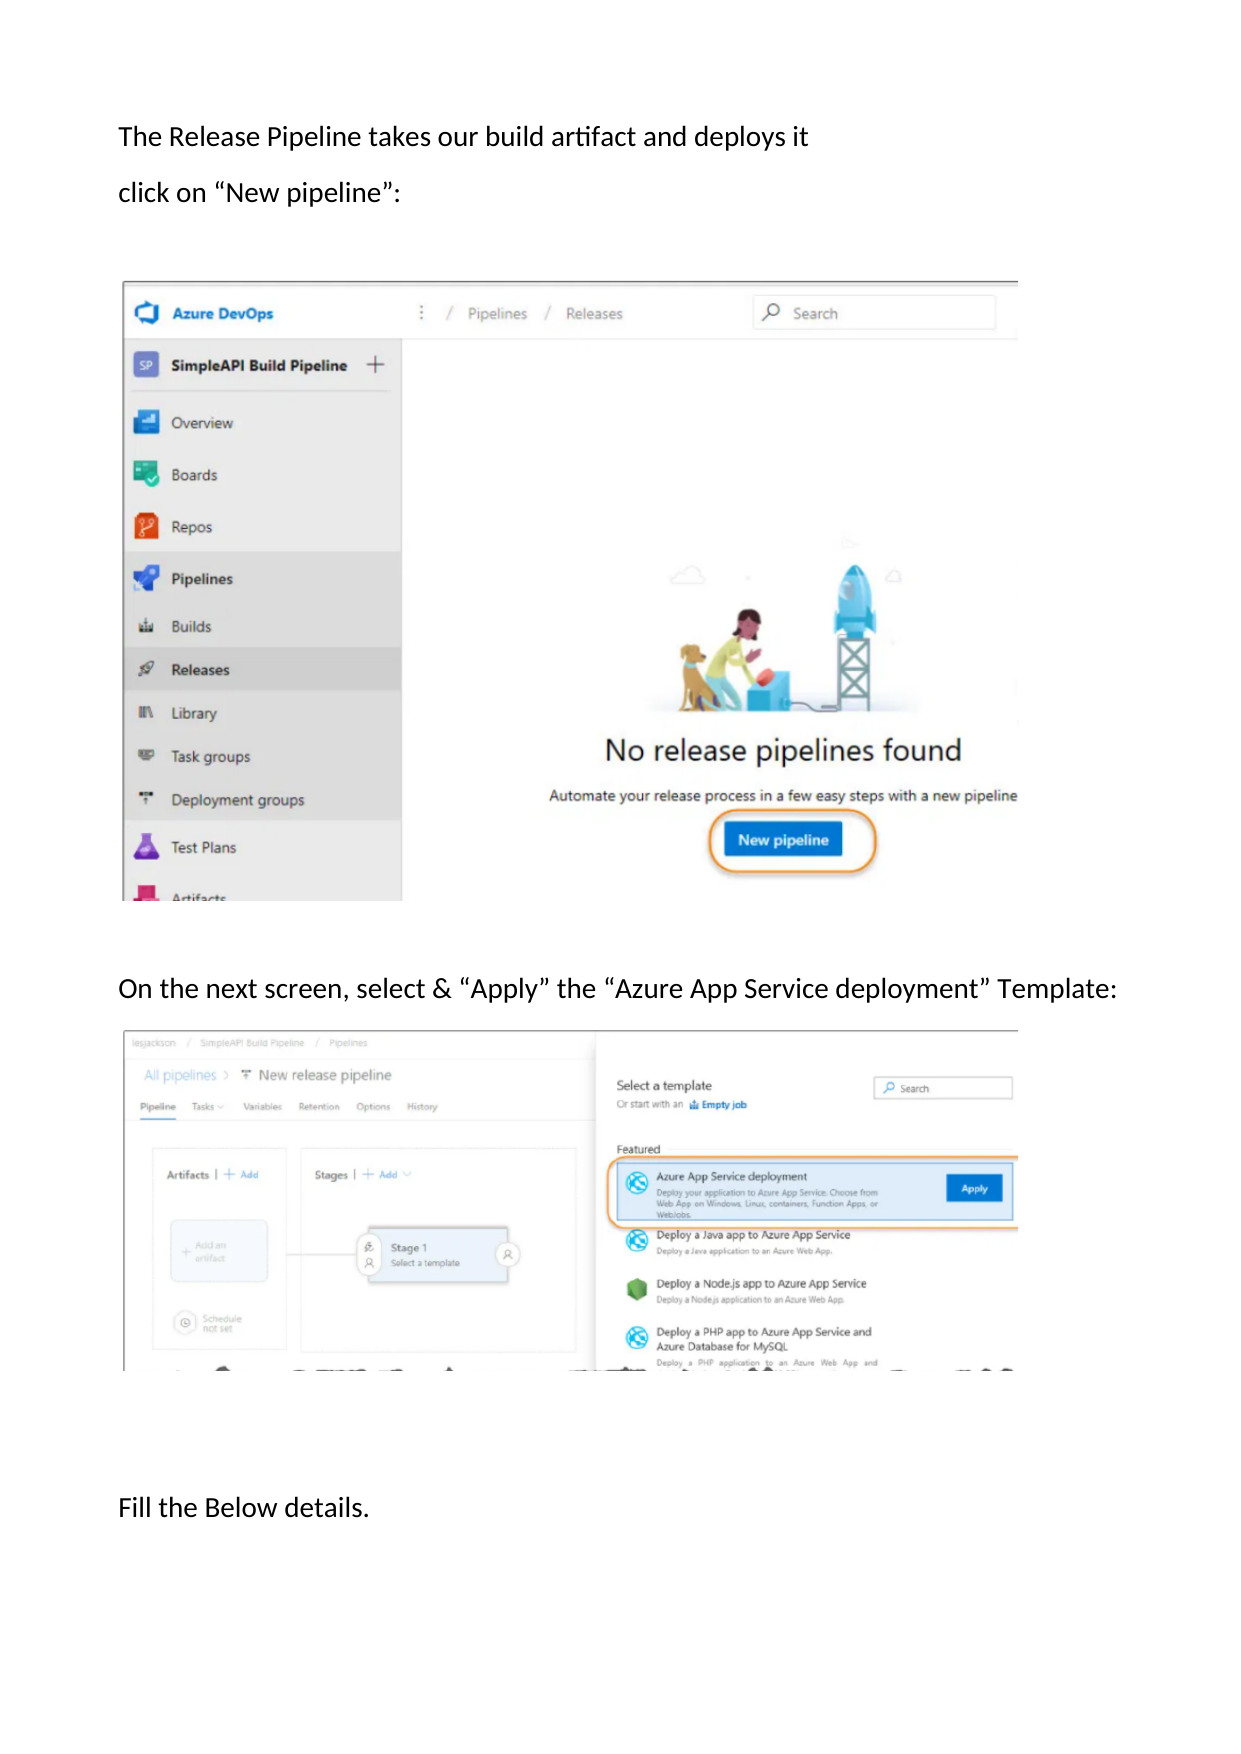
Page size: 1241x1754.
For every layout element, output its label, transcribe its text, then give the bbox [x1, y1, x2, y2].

text On the next screen, select & “Apply” the “Azure App Service deployment” Template: [118, 970, 1122, 1006]
text Fill the Below details. [118, 1489, 1122, 1525]
text click on “New pipeline”: [118, 174, 1122, 210]
text The Release Pipeline takes our build artifact and deploys it [118, 118, 1122, 154]
